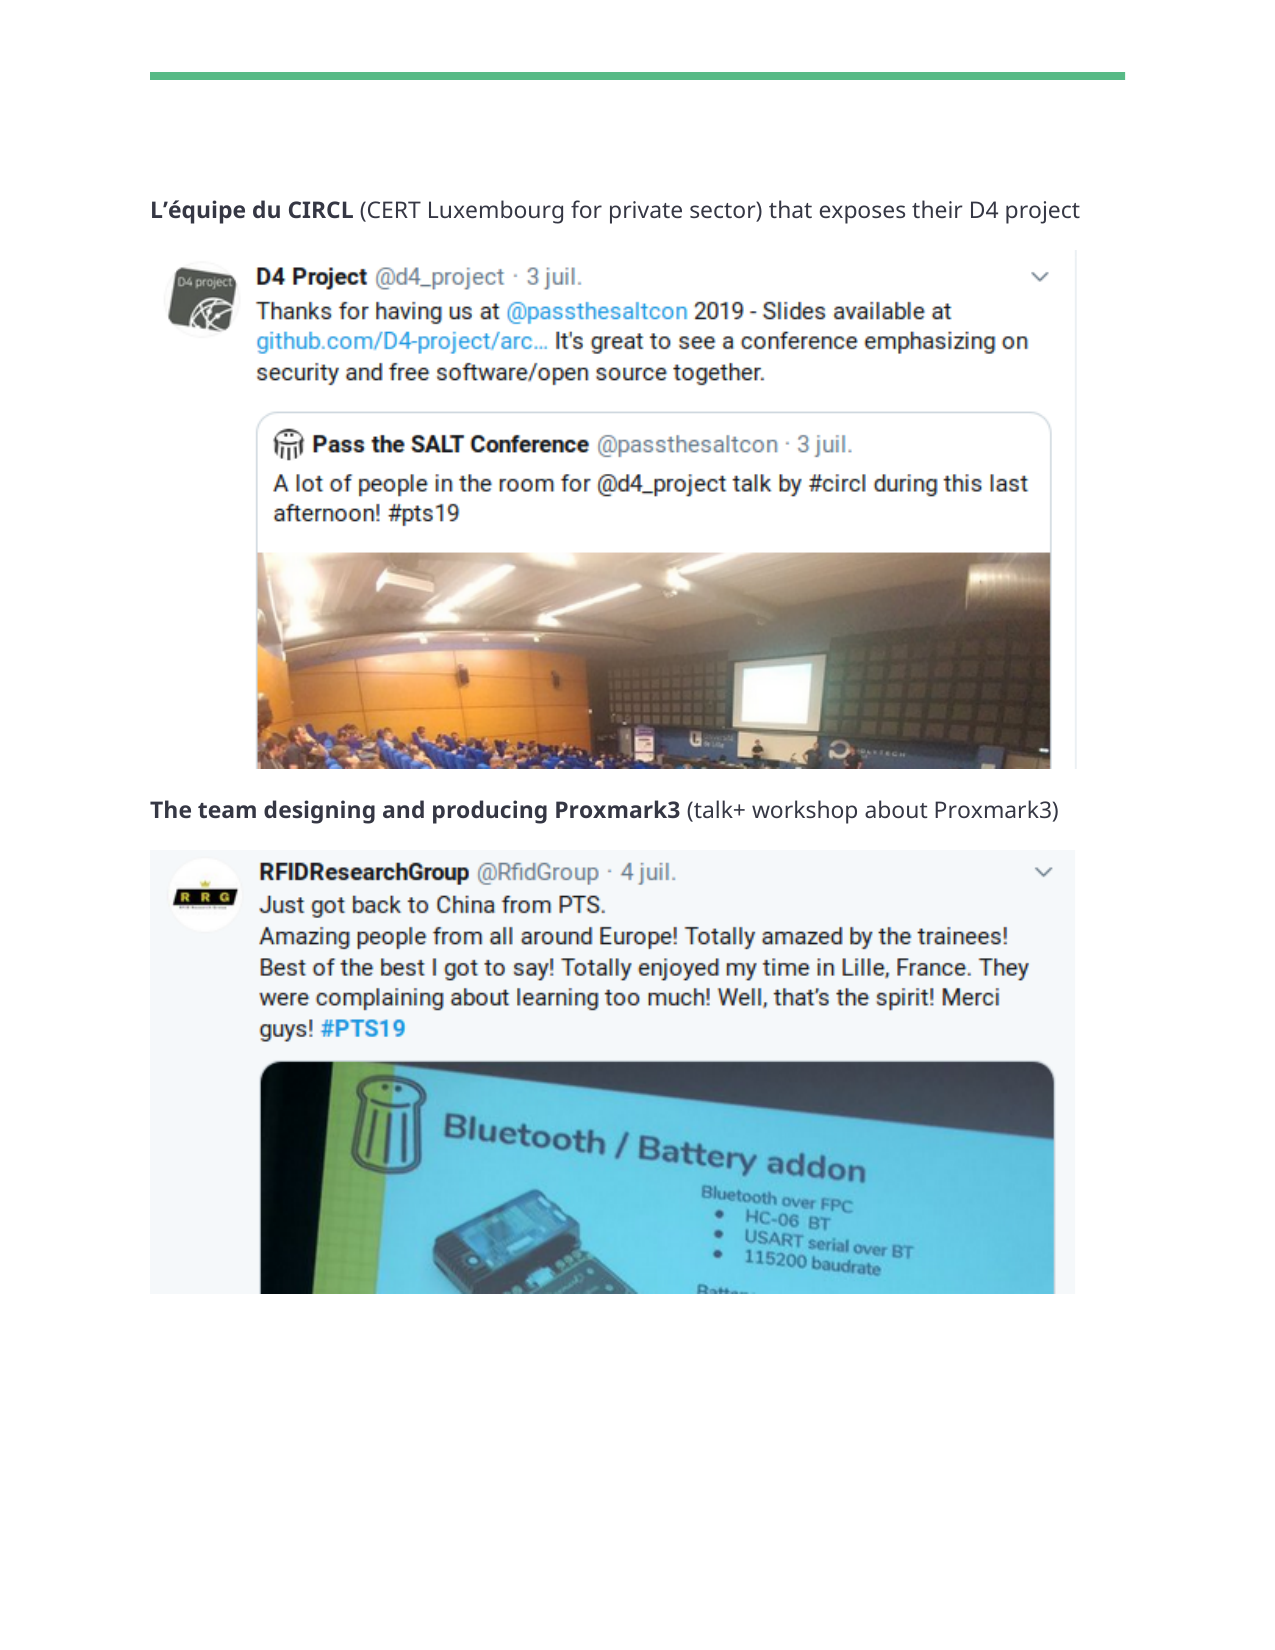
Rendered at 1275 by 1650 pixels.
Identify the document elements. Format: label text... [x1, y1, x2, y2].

text The team designing and producing Proxmark3 (talk+ workshop about Proxmark3) [150, 794, 1125, 825]
picture [150, 72, 1125, 80]
picture [150, 250, 1091, 769]
picture [150, 850, 1075, 1294]
text L’équipe du CIRCL (CERT Luxembourg for private sector) that exposes their D4 project [150, 194, 1125, 225]
